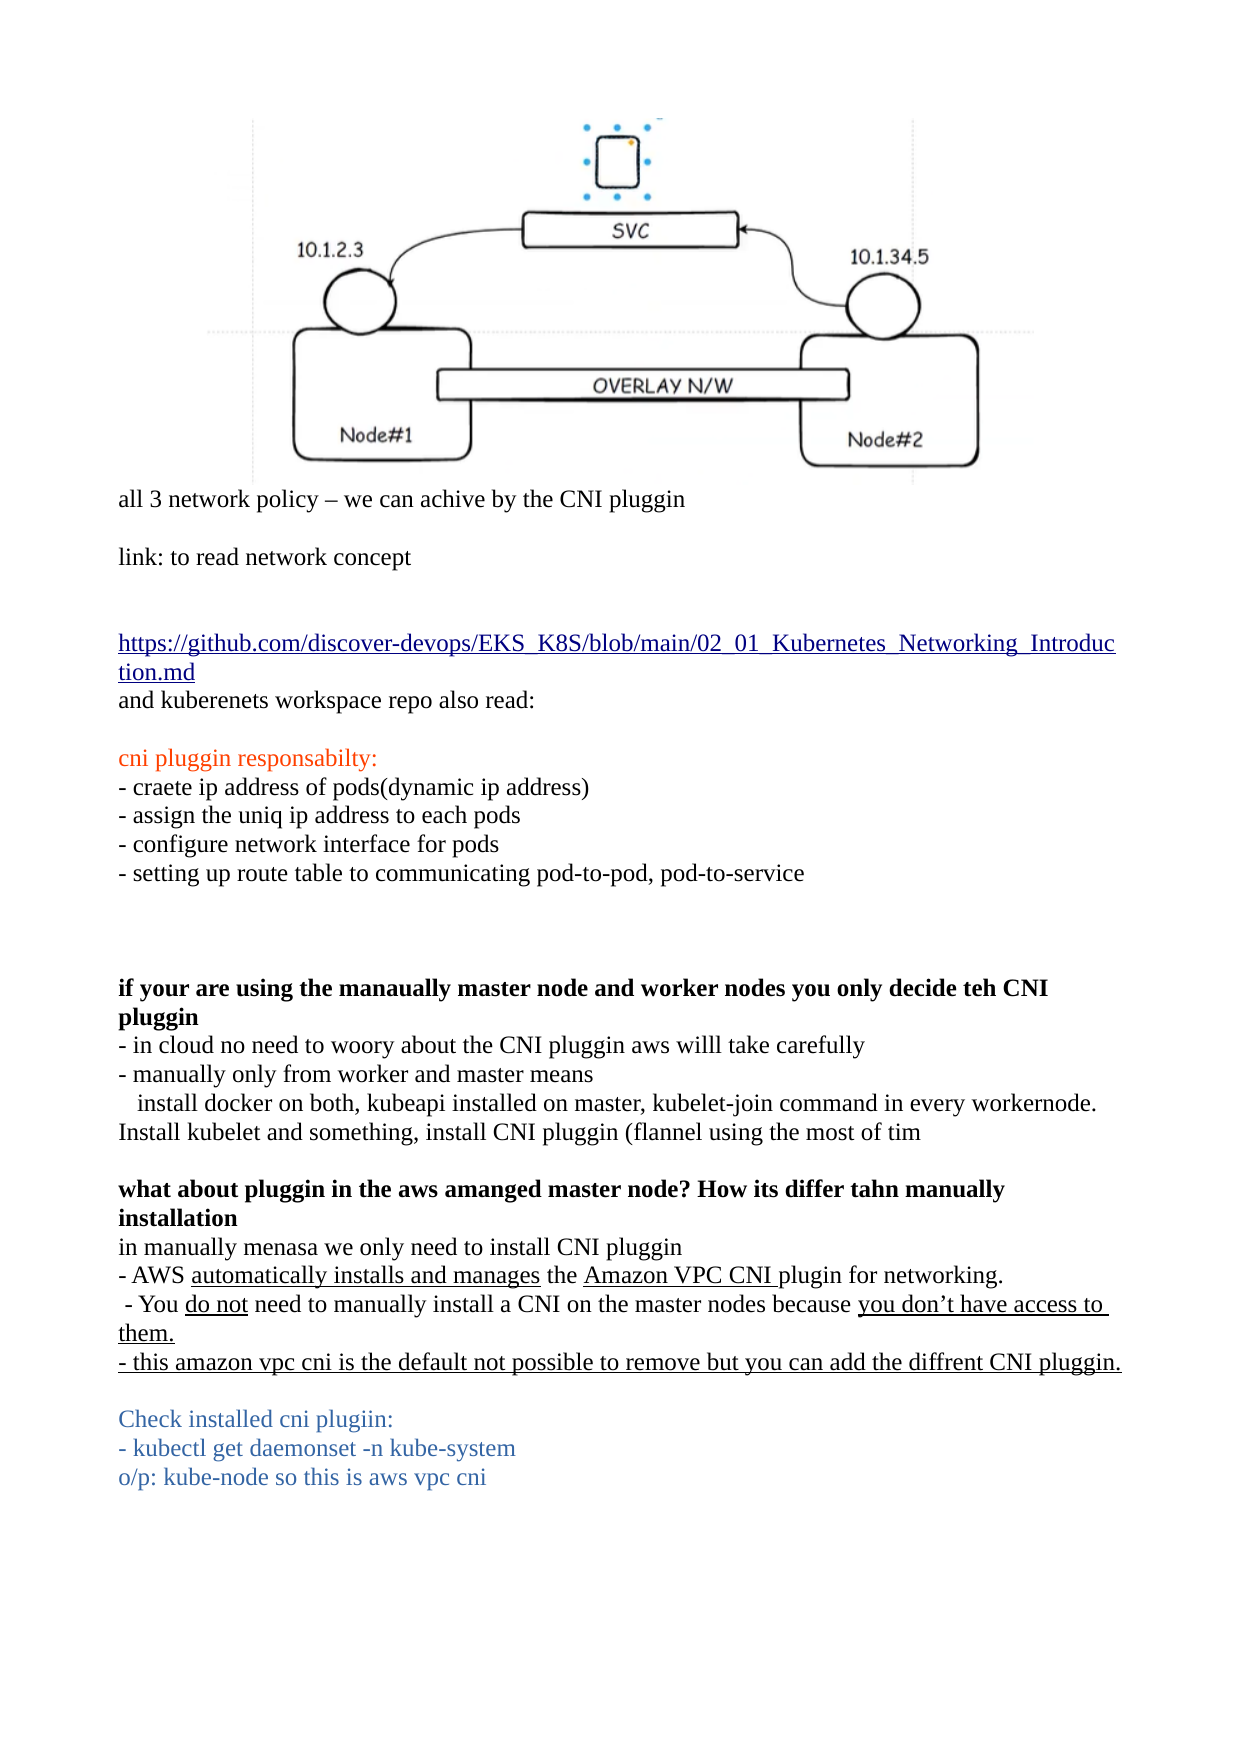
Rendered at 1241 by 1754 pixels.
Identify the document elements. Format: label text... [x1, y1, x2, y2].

text if your are using the manaually master node and worker nodes you only decide teh CNI pluggin [118, 887, 1122, 1031]
text - in cloud no need to woory about the CNI pluggin aws willl take carefully [118, 1031, 1122, 1059]
text cni pluggin responsabilty: [118, 714, 1122, 772]
text - kubectl get daemonset -n kube-system [118, 1433, 1122, 1462]
text - AWS automatically installs and manages the Amazon VPC CNI plugin for networking. - You do not need to manually install a CNI on the master nodes because you don’t have access to them. [118, 1261, 1122, 1347]
text - craete ip address of pods(dynamic ip address) [118, 772, 1122, 801]
text all 3 network policy – we can achive by the CNI pluggin link: to read network concept https://github.com/discover-devops/EKS_K8S/blob/main/02_01_Kubernetes_Networking_Introduction.md and kuberenets workspace repo also read: [118, 118, 1122, 714]
text - manually only from worker and master means [118, 1059, 1122, 1088]
text - this amazon vpc cni is the default not possible to remove but you can add the diffrent CNI pluggin. [118, 1347, 1122, 1372]
text Check installed cni plugiin: [118, 1376, 1122, 1433]
text install docker on both, kubeapi installed on master, kubelet-join command in every workernode. Install kubelet and something, install CNI pluggin (flannel using the most of tim what about pluggin in the aws amanged master node? How its differ tahn manually installation [118, 1088, 1122, 1232]
picture [206, 118, 1034, 485]
text - assign the uniq ip address to each pods [118, 801, 1122, 829]
text in manually menasa we only need to install CNI pluggin [118, 1232, 1122, 1261]
text - configure network interface for pods - setting up route table to communicating pod-to-pod, pod-to-service [118, 829, 1122, 887]
text o/p: kube-node so this is aws vpc cni [118, 1462, 1122, 1491]
